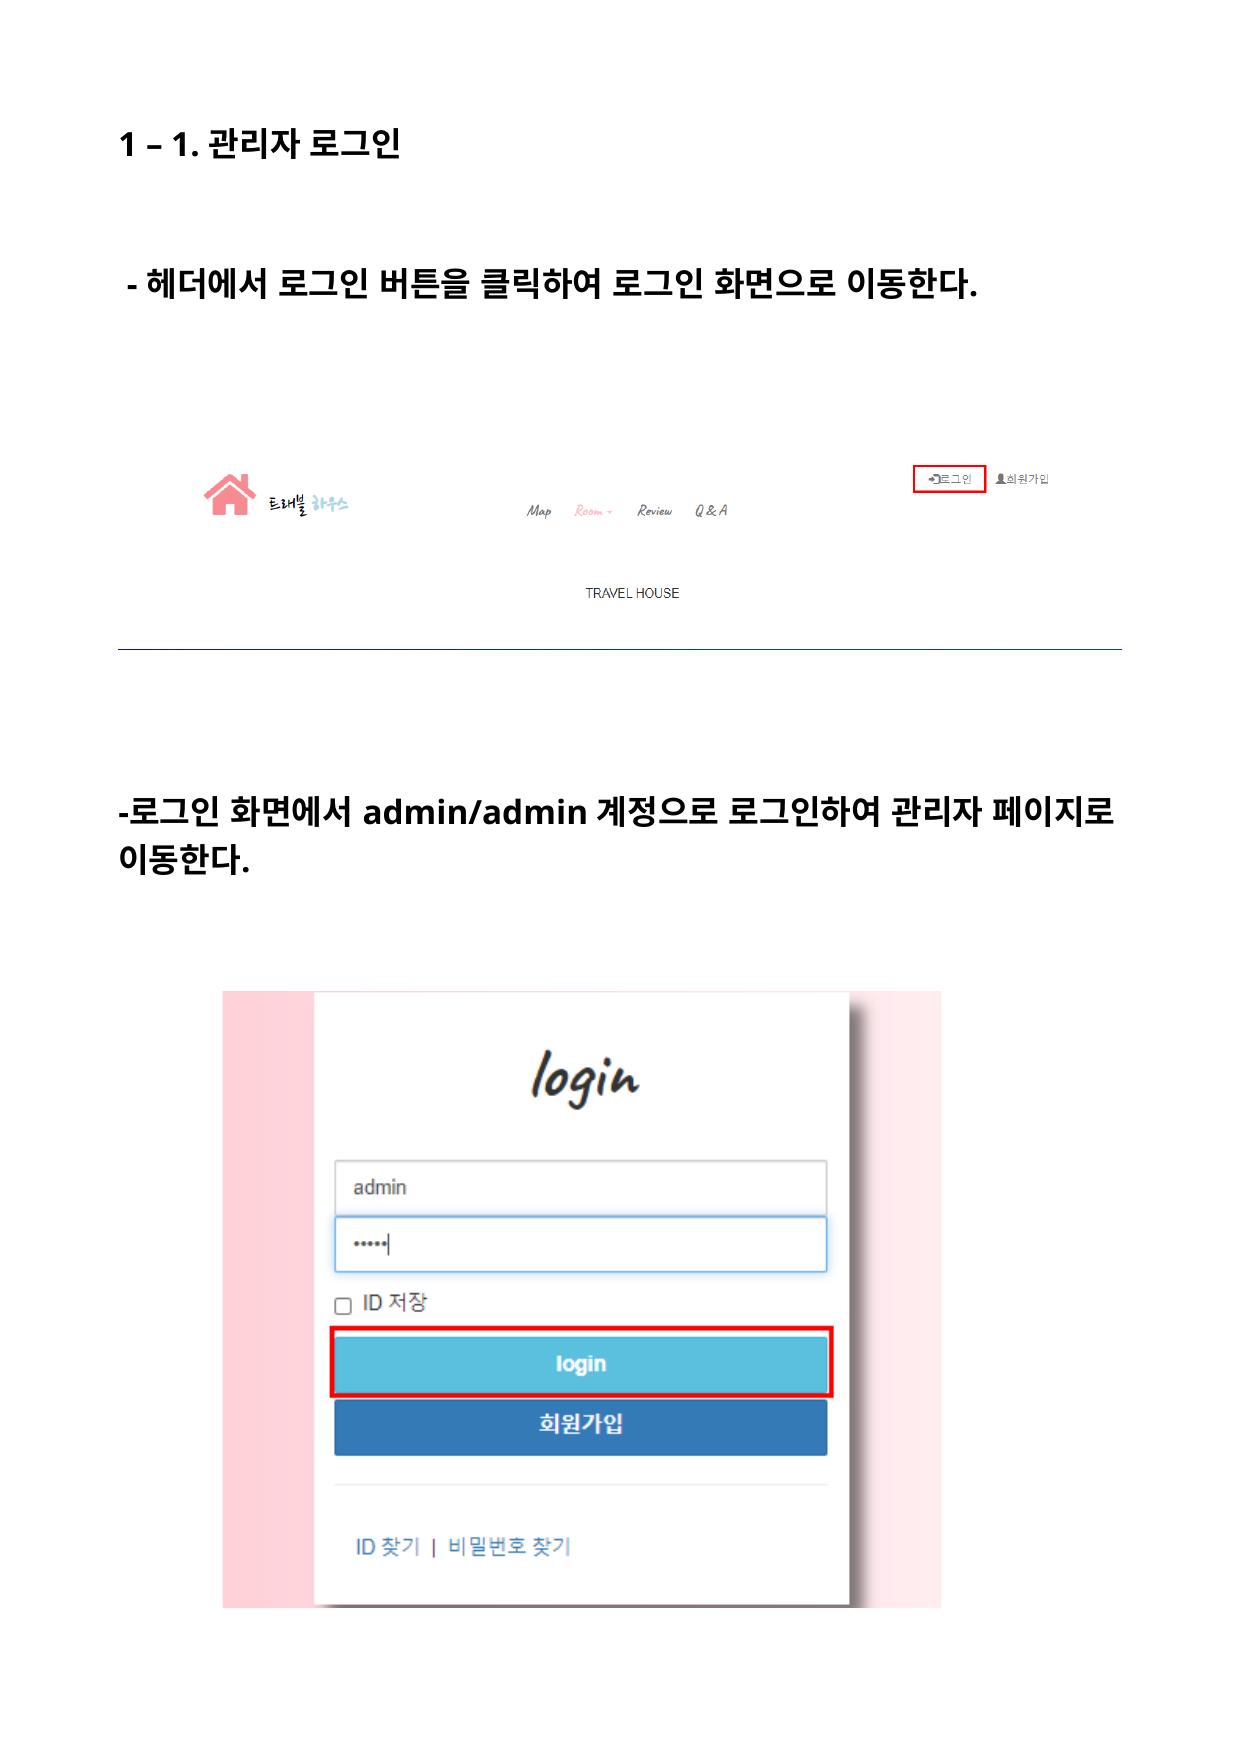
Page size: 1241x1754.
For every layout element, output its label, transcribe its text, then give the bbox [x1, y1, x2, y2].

text -로그인 화면에서 admin/admin 계정으로 로그인하여 관리자 페이지로 이동한다. [118, 786, 1122, 882]
text - 헤더에서 로그인 버튼을 클릭하여 로그인 화면으로 이동한다. [118, 257, 1122, 306]
picture [118, 463, 1123, 650]
picture [222, 991, 942, 1608]
text 1 – 1. 관리자 로그인 [118, 118, 1122, 167]
